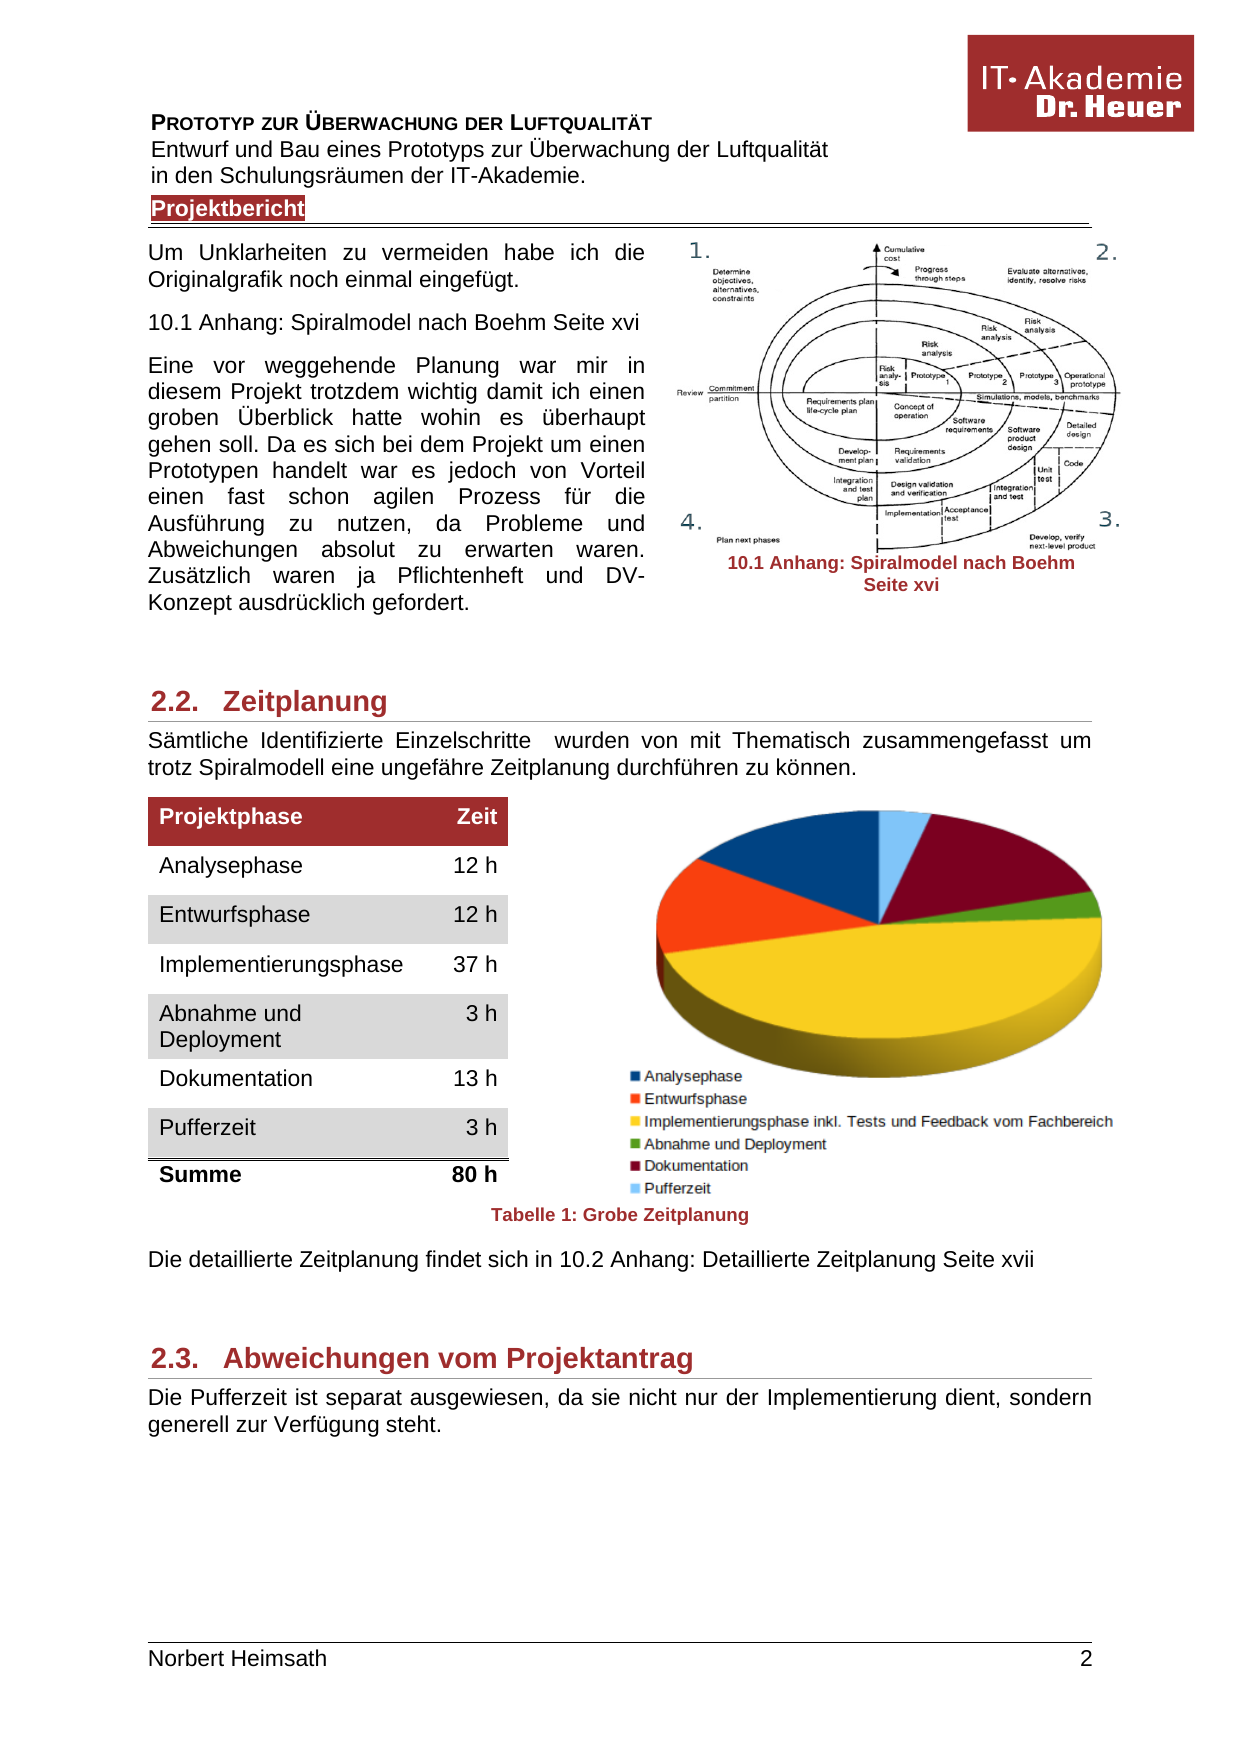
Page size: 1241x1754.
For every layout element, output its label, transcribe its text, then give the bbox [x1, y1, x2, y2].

table_cell Dokumentation [148, 1059, 430, 1108]
table_cell Summe [148, 1161, 430, 1203]
table_header Projektphase [148, 797, 430, 846]
text Um Unklarheiten zu vermeiden habe ich die Originalgrafik noch einmal eingefügt. [148, 239, 1092, 292]
text 10.1 Anhang: Spiralmodel nach Boehm Seite xvi [148, 308, 675, 335]
text Tabelle 1: Grobe Zeitplanung [148, 1203, 1092, 1225]
picture [675, 240, 1128, 553]
table_cell Entwurfsphase [148, 895, 430, 944]
text Sämtliche Identifizierte Einzelschritte wurden von mit Thematisch zusammengefasst um trotz Spiralmodell eine ungefähre Zeitplanung durchführen zu können. [148, 727, 1092, 780]
text Eine vor weggehende Planung war mir in diesem Projekt trotzdem wichtig damit ich einen groben Überblick hatte wohin es überhaupt gehen soll. Da es sich bei dem Projekt um einen Prototypen handelt war es jedoch von Vorteil einen fast schon agilen Prozess für die Ausführung zu nutzen, da Probleme und Abweichungen absolut zu erwarten waren. Zusätzlich waren ja Pflichtenheft und DV-Konzept ausdrücklich gefordert. [148, 352, 675, 615]
table_cell 80 h [430, 1161, 508, 1203]
subtitle Zeitplanung [148, 681, 1092, 721]
table_cell 12 h [430, 846, 508, 895]
table_header Zeit [430, 797, 508, 846]
table_cell Abnahme und Deployment [148, 994, 430, 1059]
table_cell 3 h [430, 994, 508, 1059]
text Die detaillierte Zeitplanung findet sich in 10.2 Anhang: Detaillierte Zeitplanung Seite xvii [148, 1246, 1092, 1272]
table_cell Implementierungsphase [148, 944, 430, 994]
table_cell Analysephase [148, 846, 430, 895]
table_cell 37 h [430, 944, 508, 994]
text 10.1 Anhang: Spiralmodel nach Boehm Seite xvi [675, 553, 1127, 595]
subtitle Abweichungen vom Projektantrag [148, 1338, 1092, 1378]
picture [617, 796, 1126, 1202]
list Die Pufferzeit ist separat ausgewiesen, da sie nicht nur der Implementierung dient, sondern generell zur Verfügung steht. [148, 1384, 1092, 1437]
table_cell Pufferzeit [148, 1108, 430, 1157]
table_cell 3 h [430, 1108, 508, 1157]
text [675, 595, 1127, 617]
table_cell 13 h [430, 1059, 508, 1108]
table_cell 12 h [430, 895, 508, 944]
